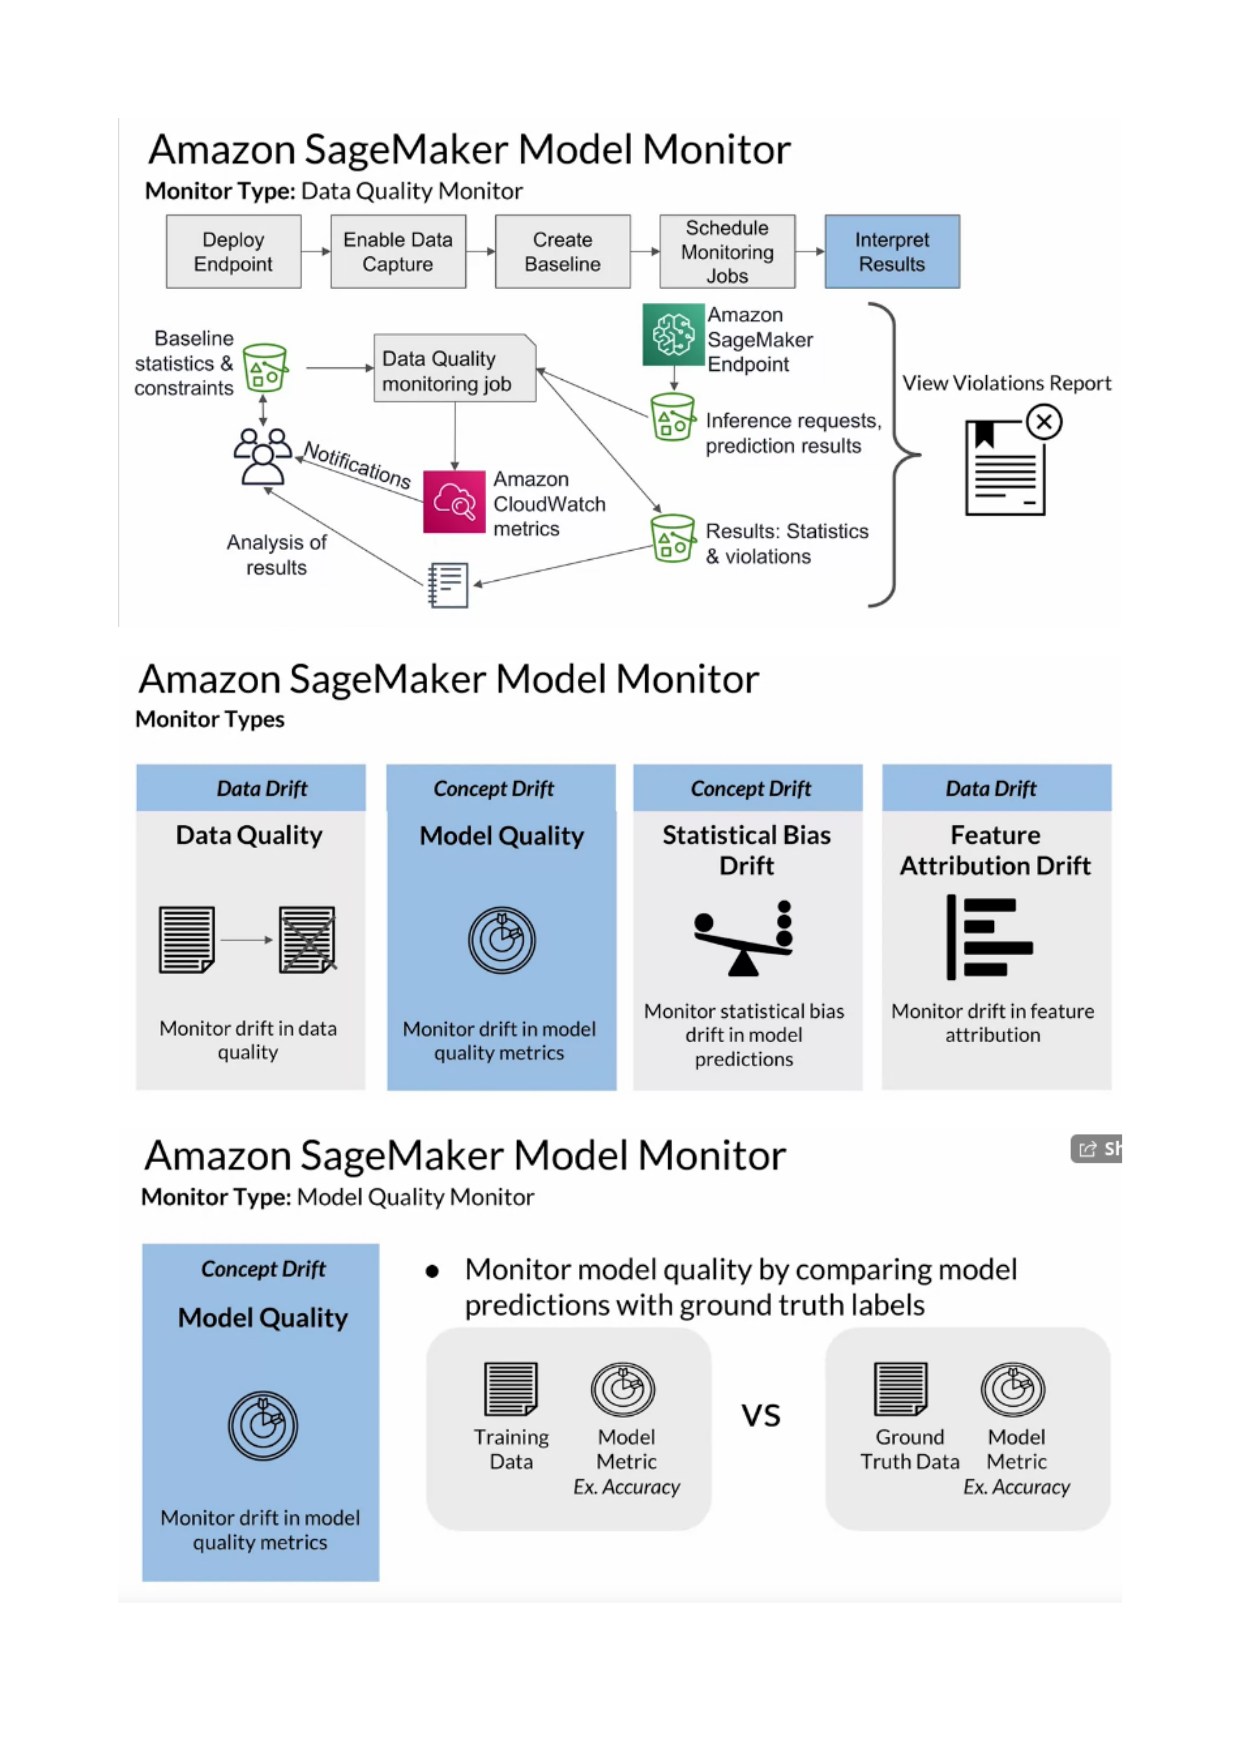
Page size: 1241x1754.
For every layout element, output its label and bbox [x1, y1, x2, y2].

picture [118, 118, 1123, 627]
picture [118, 1128, 1123, 1603]
picture [118, 655, 1123, 1100]
